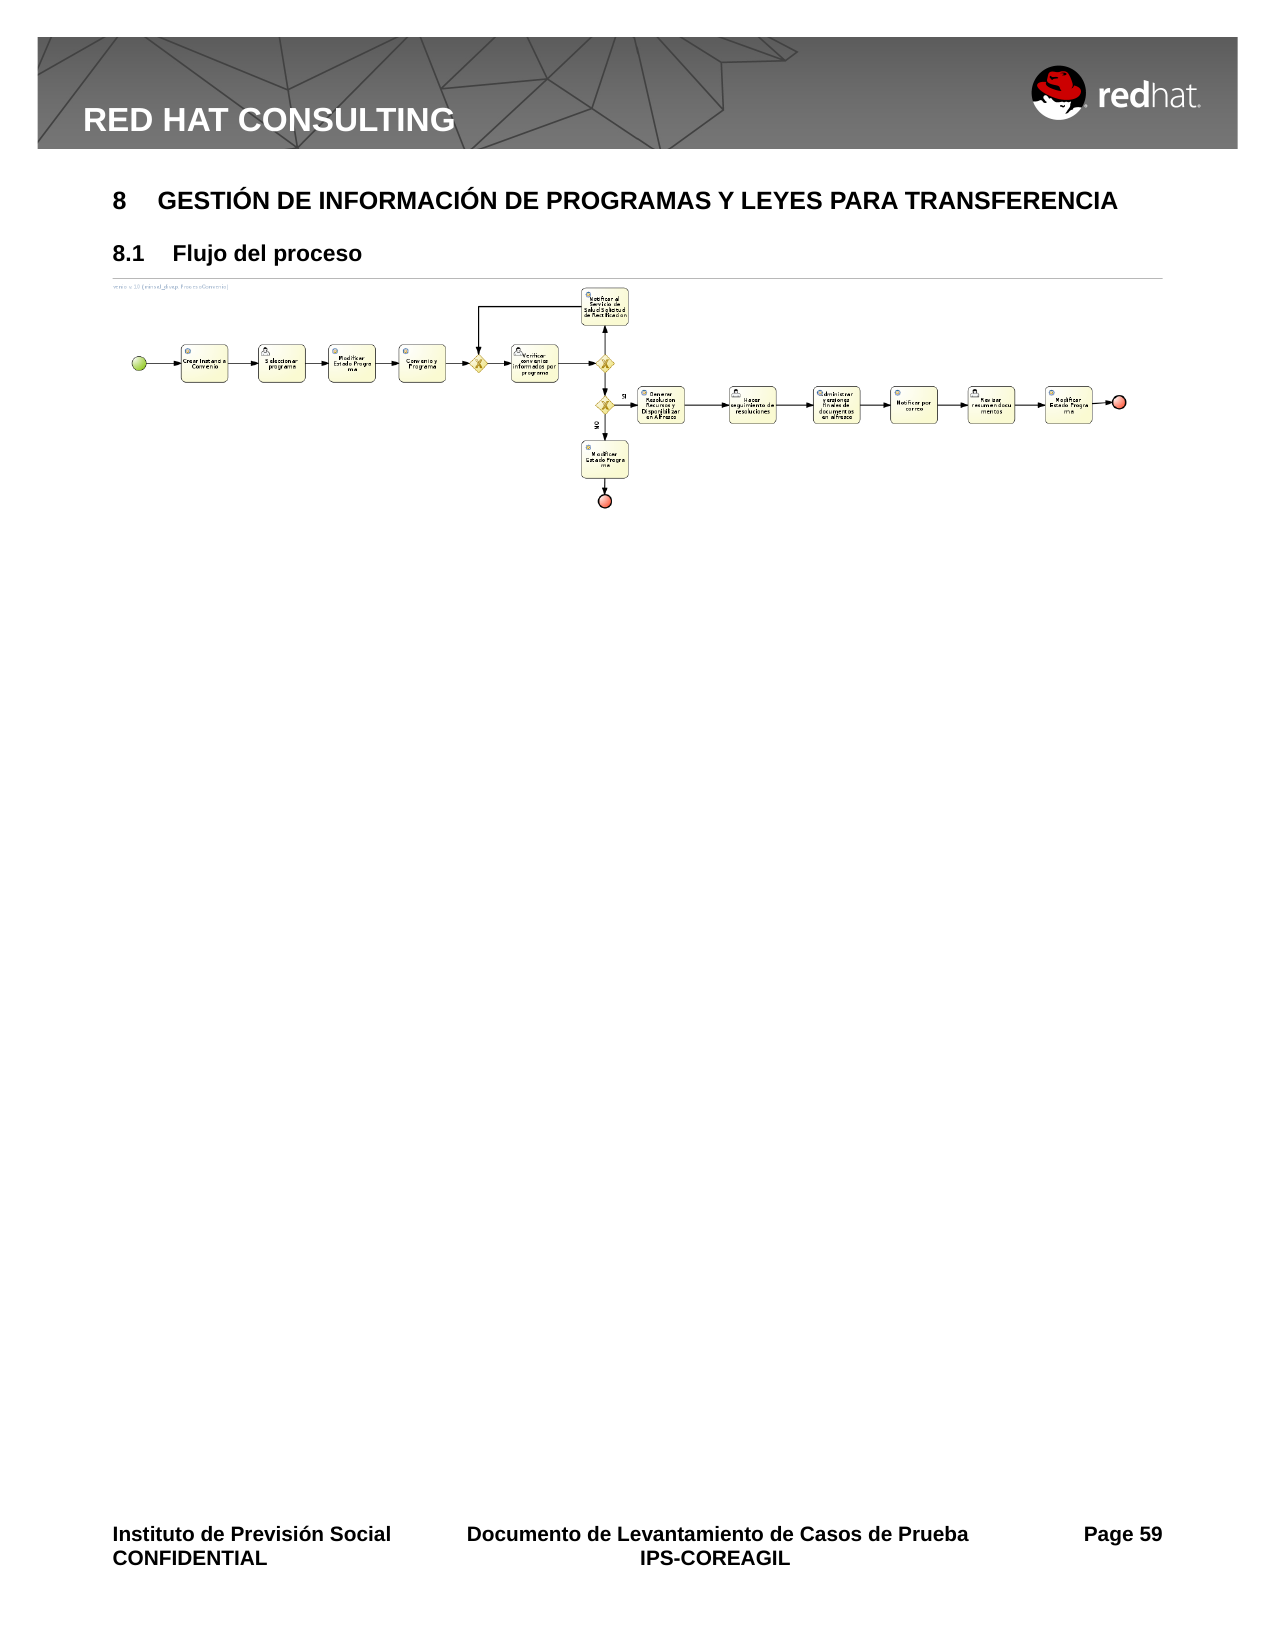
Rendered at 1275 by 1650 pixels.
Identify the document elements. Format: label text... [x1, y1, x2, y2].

picture [112, 278, 1163, 546]
picture [37, 37, 1238, 149]
subtitle Flujo del proceso [112, 240, 1162, 266]
subtitle Gestión de Información de Programas y Leyes para Transferencia [112, 186, 1162, 215]
